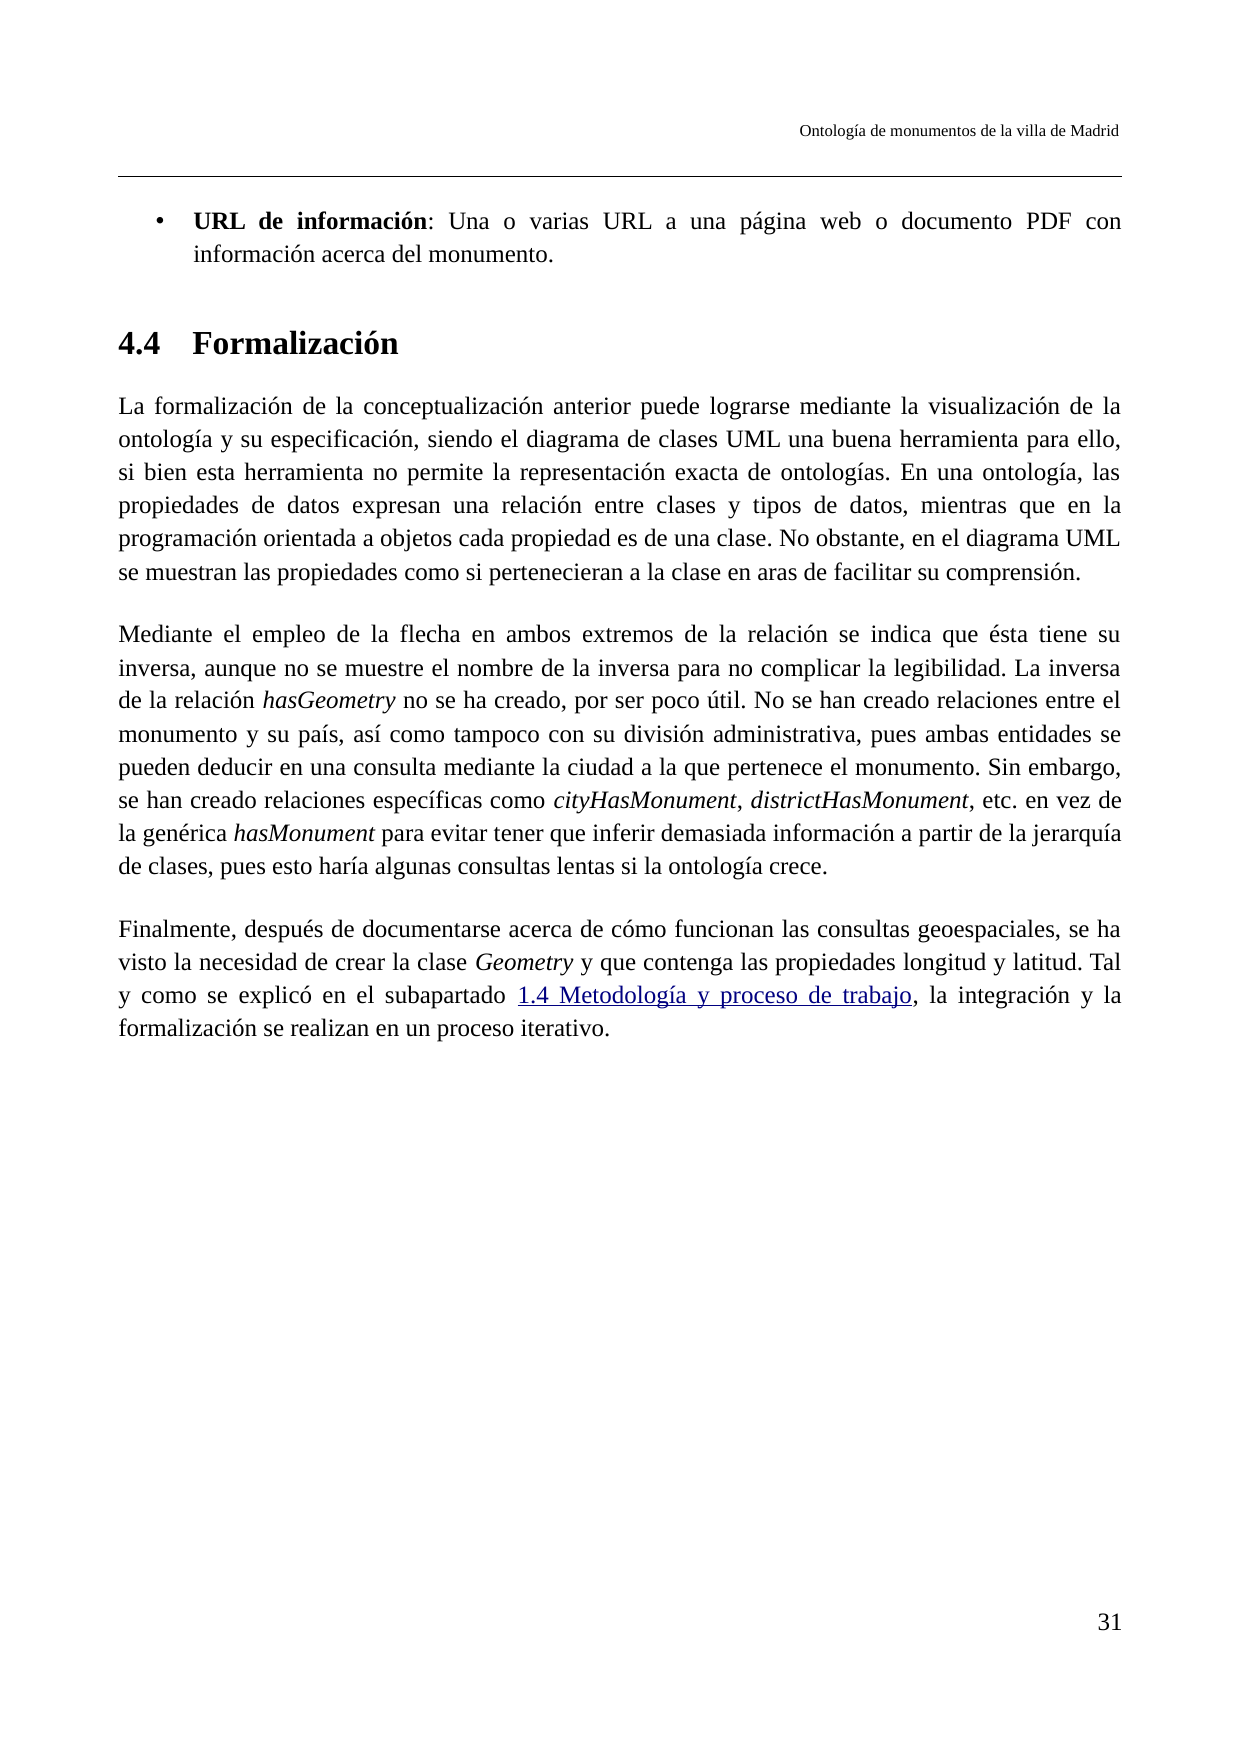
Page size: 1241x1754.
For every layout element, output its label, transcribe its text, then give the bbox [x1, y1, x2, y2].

subtitle Formalización [118, 323, 1122, 361]
text Mediante el empleo de la flecha en ambos extremos de la relación se indica que ésta tiene su inversa, aunque no se muestre el nombre de la inversa para no complicar la legibilidad. La inversa de la relación hasGeometry no se ha creado, por ser poco útil. No se han creado relaciones entre el monumento y su país, así como tampoco con su división administrativa, pues ambas entidades se pueden deducir en una consulta mediante la ciudad a la que pertenece el monumento. Sin embargo, se han creado relaciones específicas como cityHasMonument, districtHasMonument, etc. en vez de la genérica hasMonument para evitar tener que inferir demasiada información a partir de la jerarquía de clases, pues esto haría algunas consultas lentas si la ontología crece. [118, 619, 1122, 879]
text La formalización de la conceptualización anterior puede lograrse mediante la visualización de la ontología y su especificación, siendo el diagrama de clases UML una buena herramienta para ello, si bien esta herramienta no permite la representación exacta de ontologías. En una ontología, las propiedades de datos expresan una relación entre clases y tipos de datos, mientras que en la programación orientada a objetos cada propiedad es de una clase. No obstante, en el diagrama UML se muestran las propiedades como si pertenecieran a la clase en aras de facilitar su comprensión. [118, 391, 1122, 585]
list URL de información: Una o varias URL a una página web o documento PDF con información acerca del monumento. [156, 206, 1122, 267]
text Finalmente, después de documentarse acerca de cómo funcionan las consultas geoespaciales, se ha visto la necesidad de crear la clase Geometry y que contenga las propiedades longitud y latitud. Tal y como se explicó en el subapartado 1.4 Metodología y proceso de trabajo, la integración y la formalización se realizan en un proceso iterativo. [118, 914, 1122, 1042]
